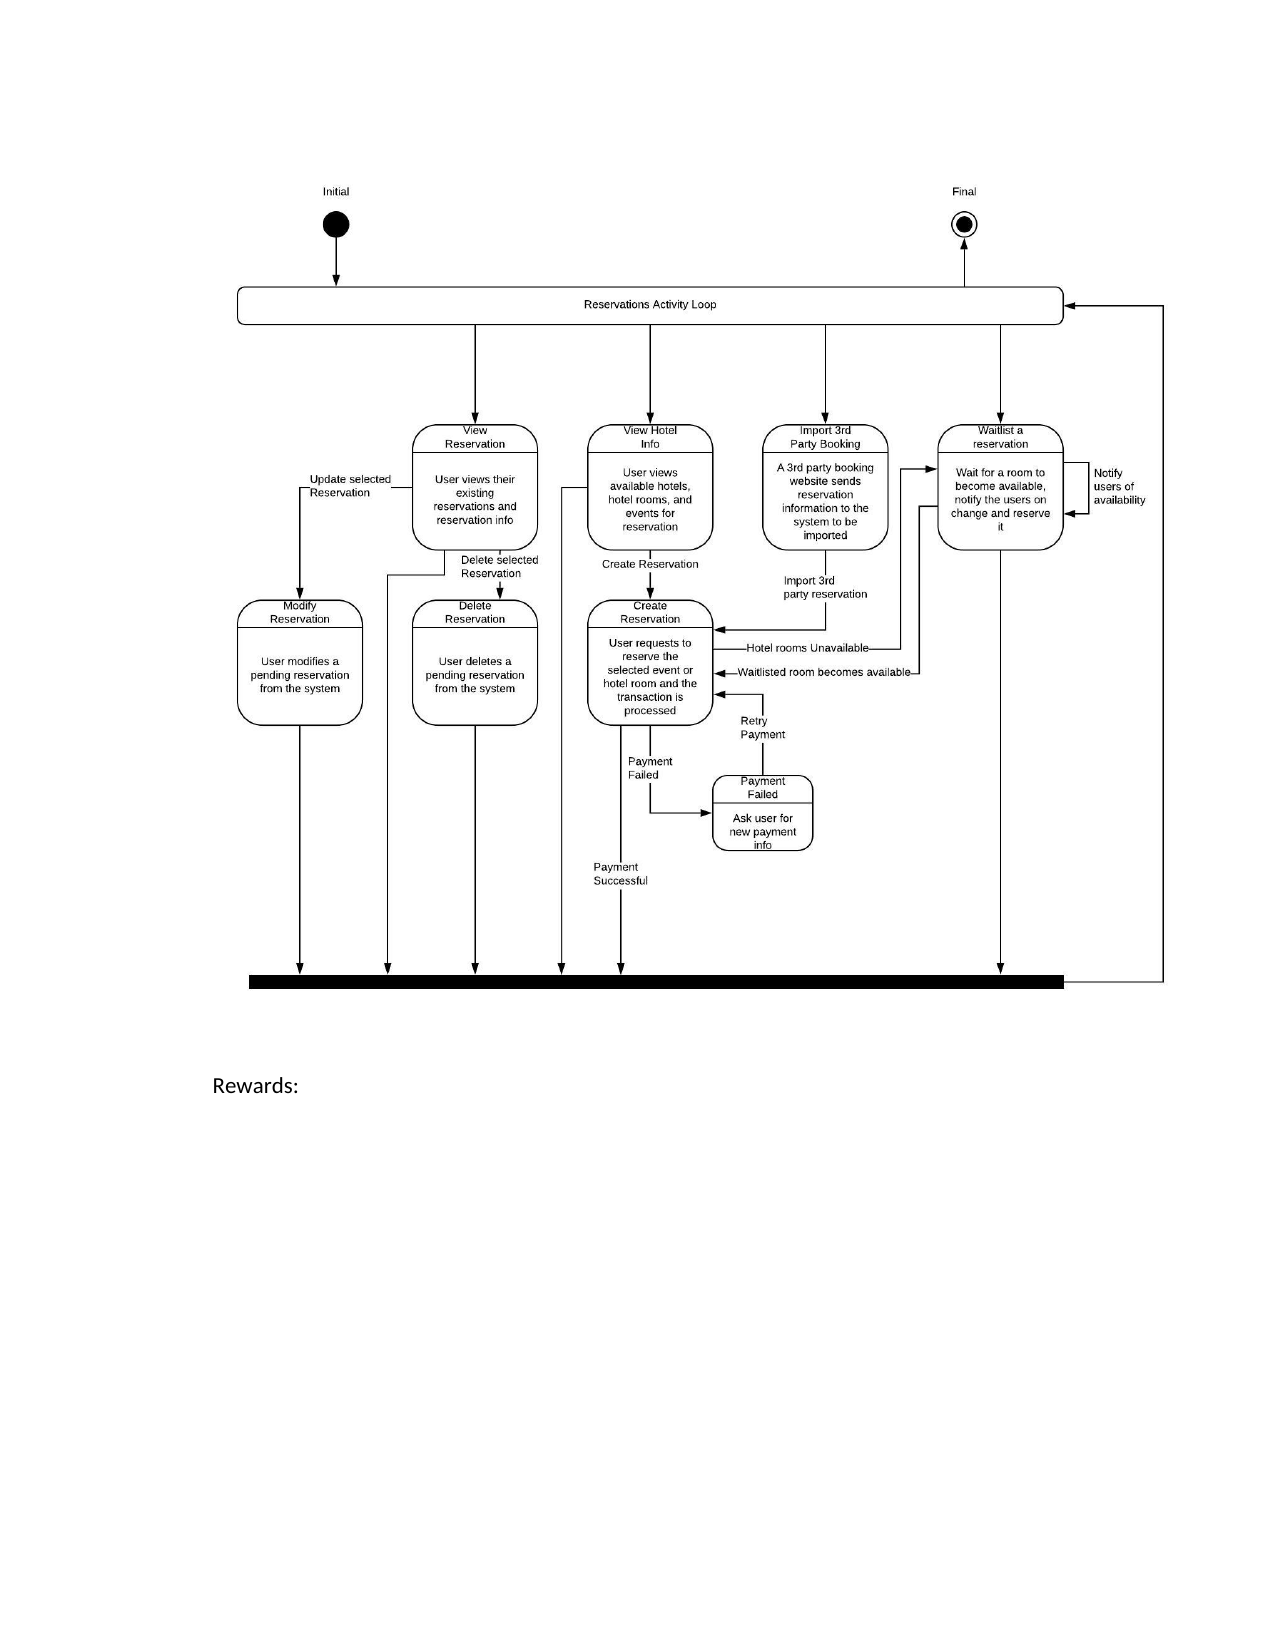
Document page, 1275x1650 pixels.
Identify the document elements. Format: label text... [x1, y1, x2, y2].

subtitle Rewards: [212, 1071, 1125, 1099]
